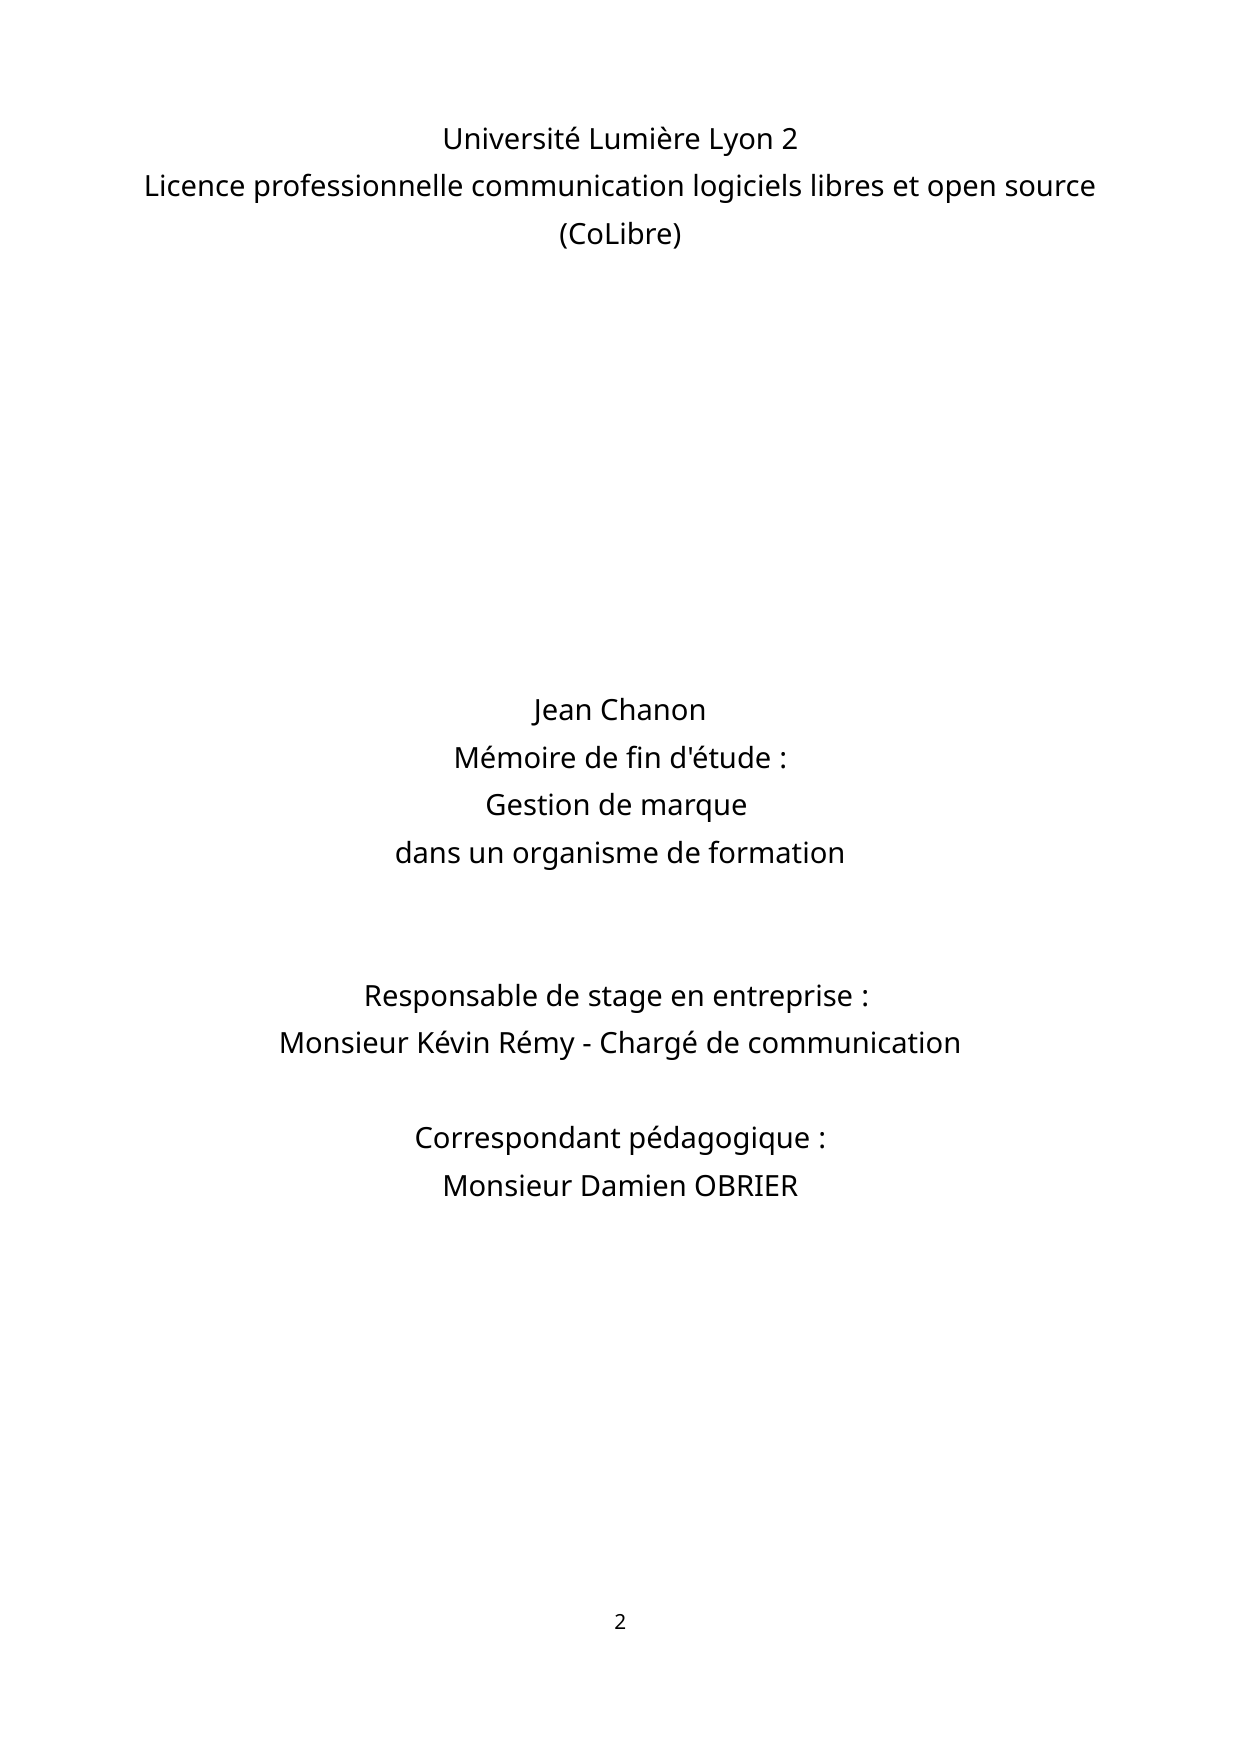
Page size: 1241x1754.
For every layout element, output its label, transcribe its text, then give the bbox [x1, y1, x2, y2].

text Monsieur Kévin Rémy - Chargé de communication [118, 1023, 1122, 1062]
text Mémoire de fin d'étude : [118, 737, 1122, 777]
text Licence professionnelle communication logiciels libres et open source [118, 166, 1122, 205]
text dans un organisme de formation [118, 832, 1122, 872]
text Jean Chanon [118, 689, 1122, 729]
text Monsieur Damien OBRIER [118, 1165, 1122, 1205]
text (CoLibre) [118, 213, 1122, 253]
text Correspondant pédagogique : [118, 1118, 1122, 1157]
text Responsable de stage en entreprise : [118, 975, 1122, 1015]
text Université Lumière Lyon 2 [118, 118, 1122, 158]
text Gestion de marque [118, 784, 1122, 824]
